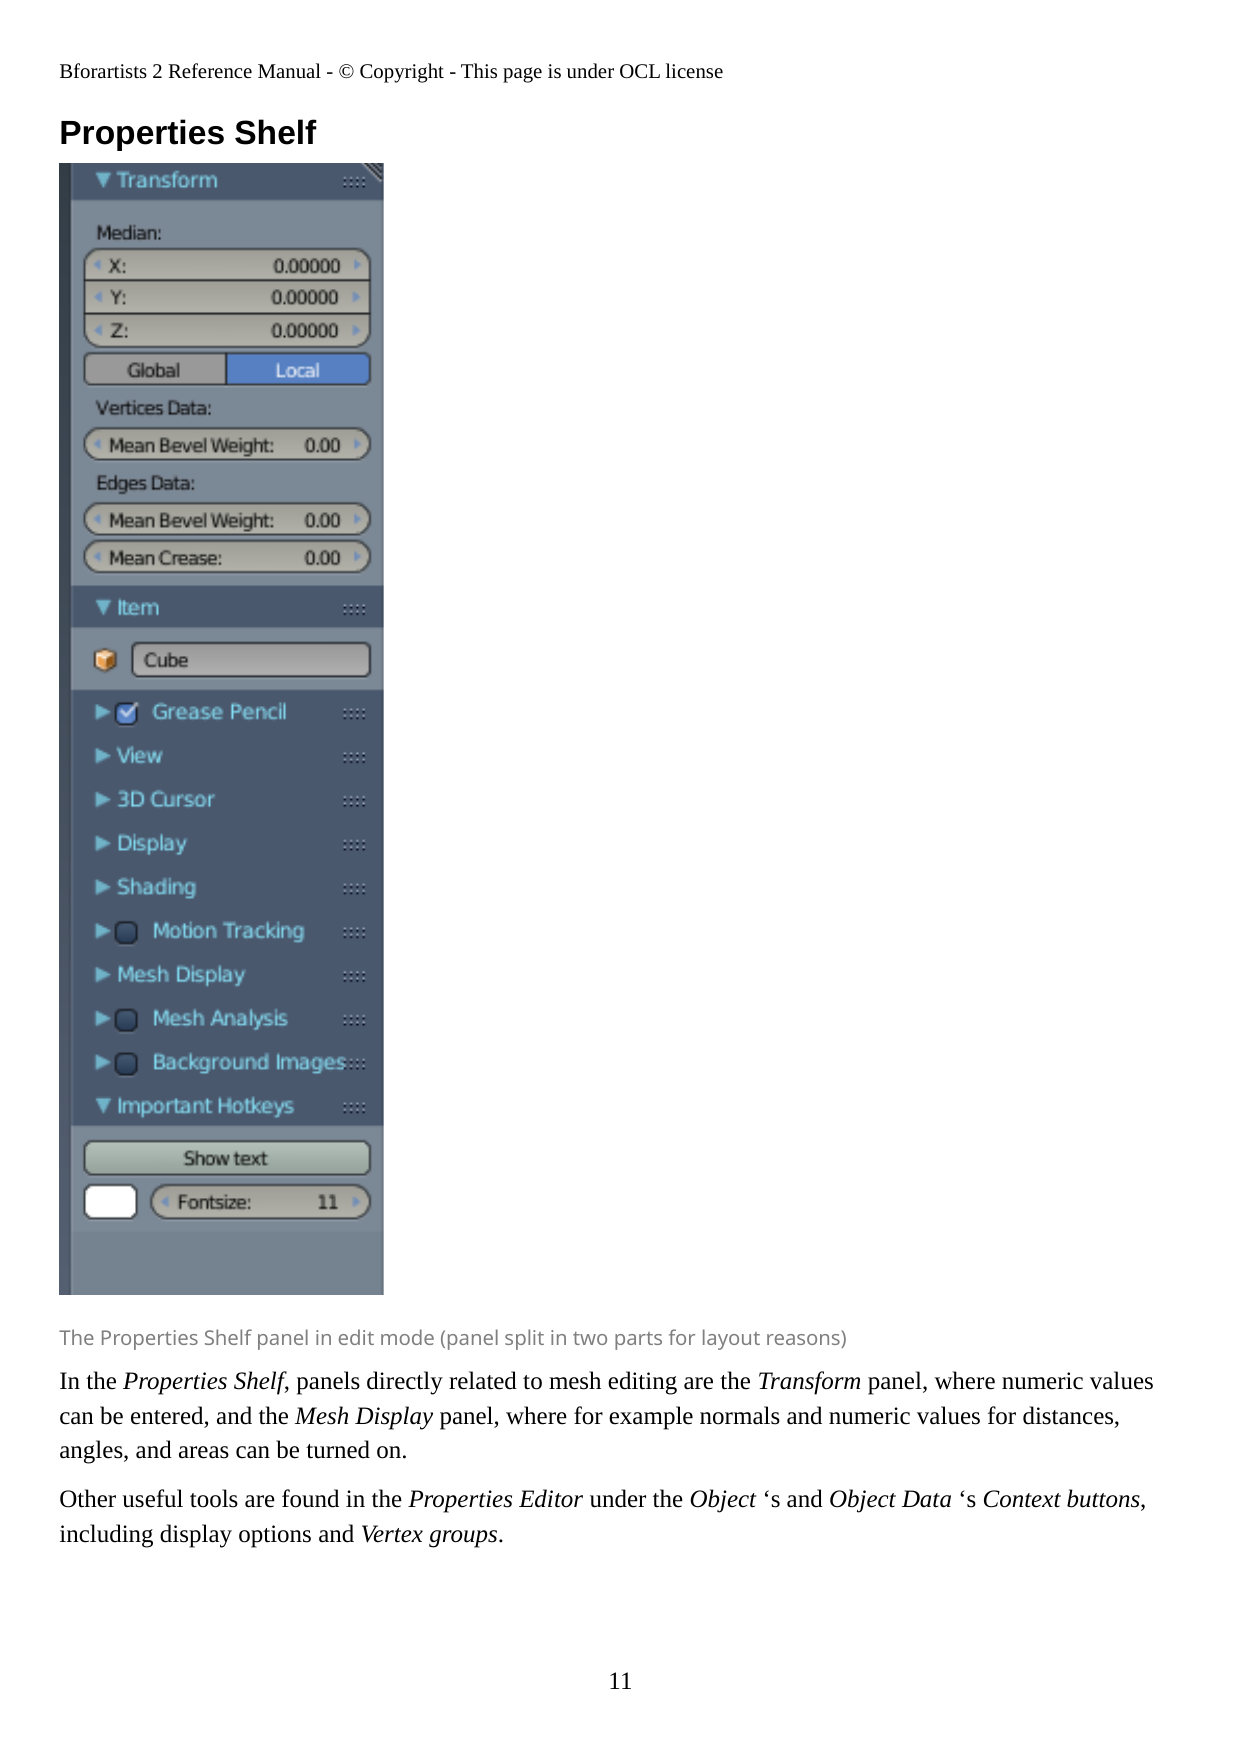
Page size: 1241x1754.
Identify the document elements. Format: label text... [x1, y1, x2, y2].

text In the Properties Shelf, panels directly related to mesh editing are the Transform panel, where numeric values can be entered, and the Mesh Display panel, where for example normals and numeric values for distances, angles, and areas can be turned on. [59, 1366, 1181, 1464]
text Other useful tools are found in the Properties Editor under the Object ‘s and Object Data ‘s Context buttons, including display options and Vertex groups. [59, 1484, 1181, 1547]
text The Properties Shelf panel in edit mode (panel split in two parts for layout reasons) [59, 1320, 1181, 1352]
subtitle Properties Shelf [59, 113, 1181, 151]
picture [59, 163, 384, 1295]
